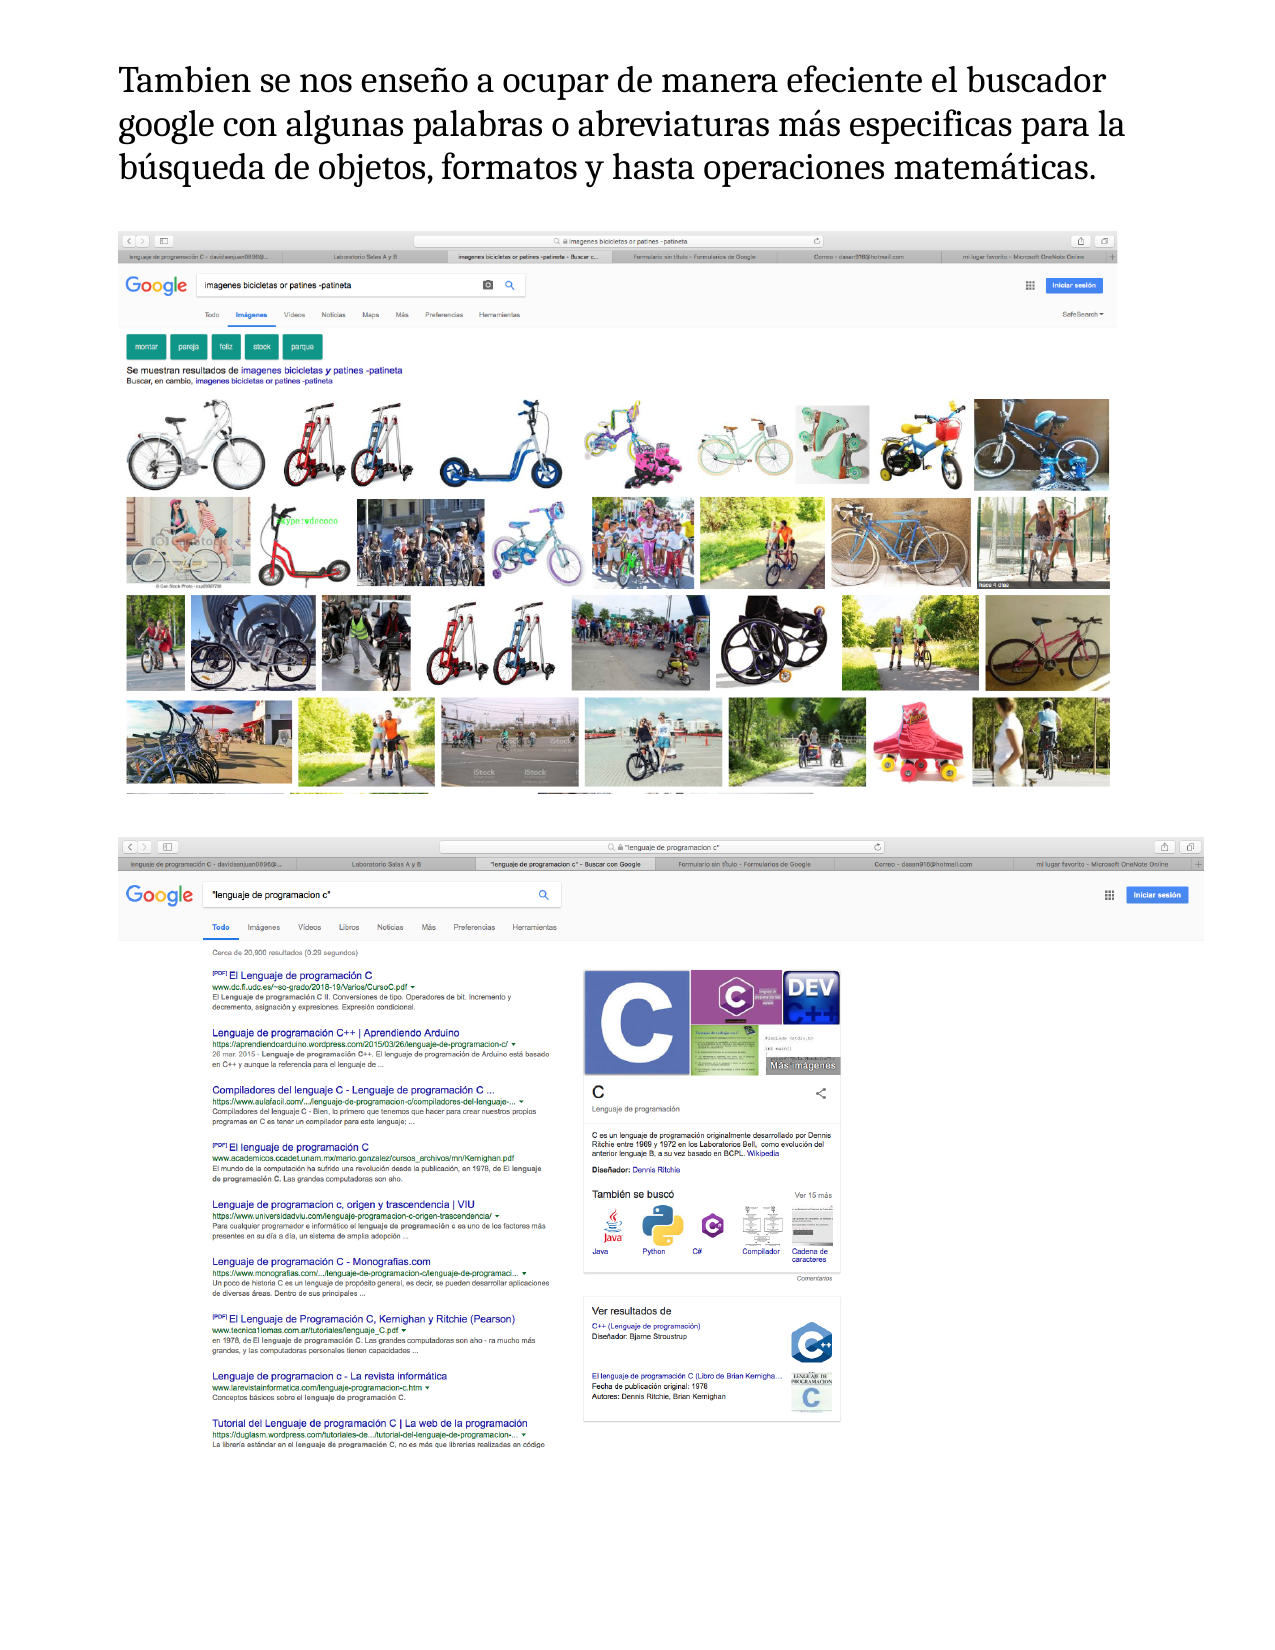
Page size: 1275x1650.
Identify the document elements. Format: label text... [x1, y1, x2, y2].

text Tambien se nos enseño a ocupar de manera efeciente el buscador google con algunas palabras o abreviaturas más especificas para la búsqueda de objetos, formatos y hasta operaciones matemáticas. [118, 59, 1205, 188]
